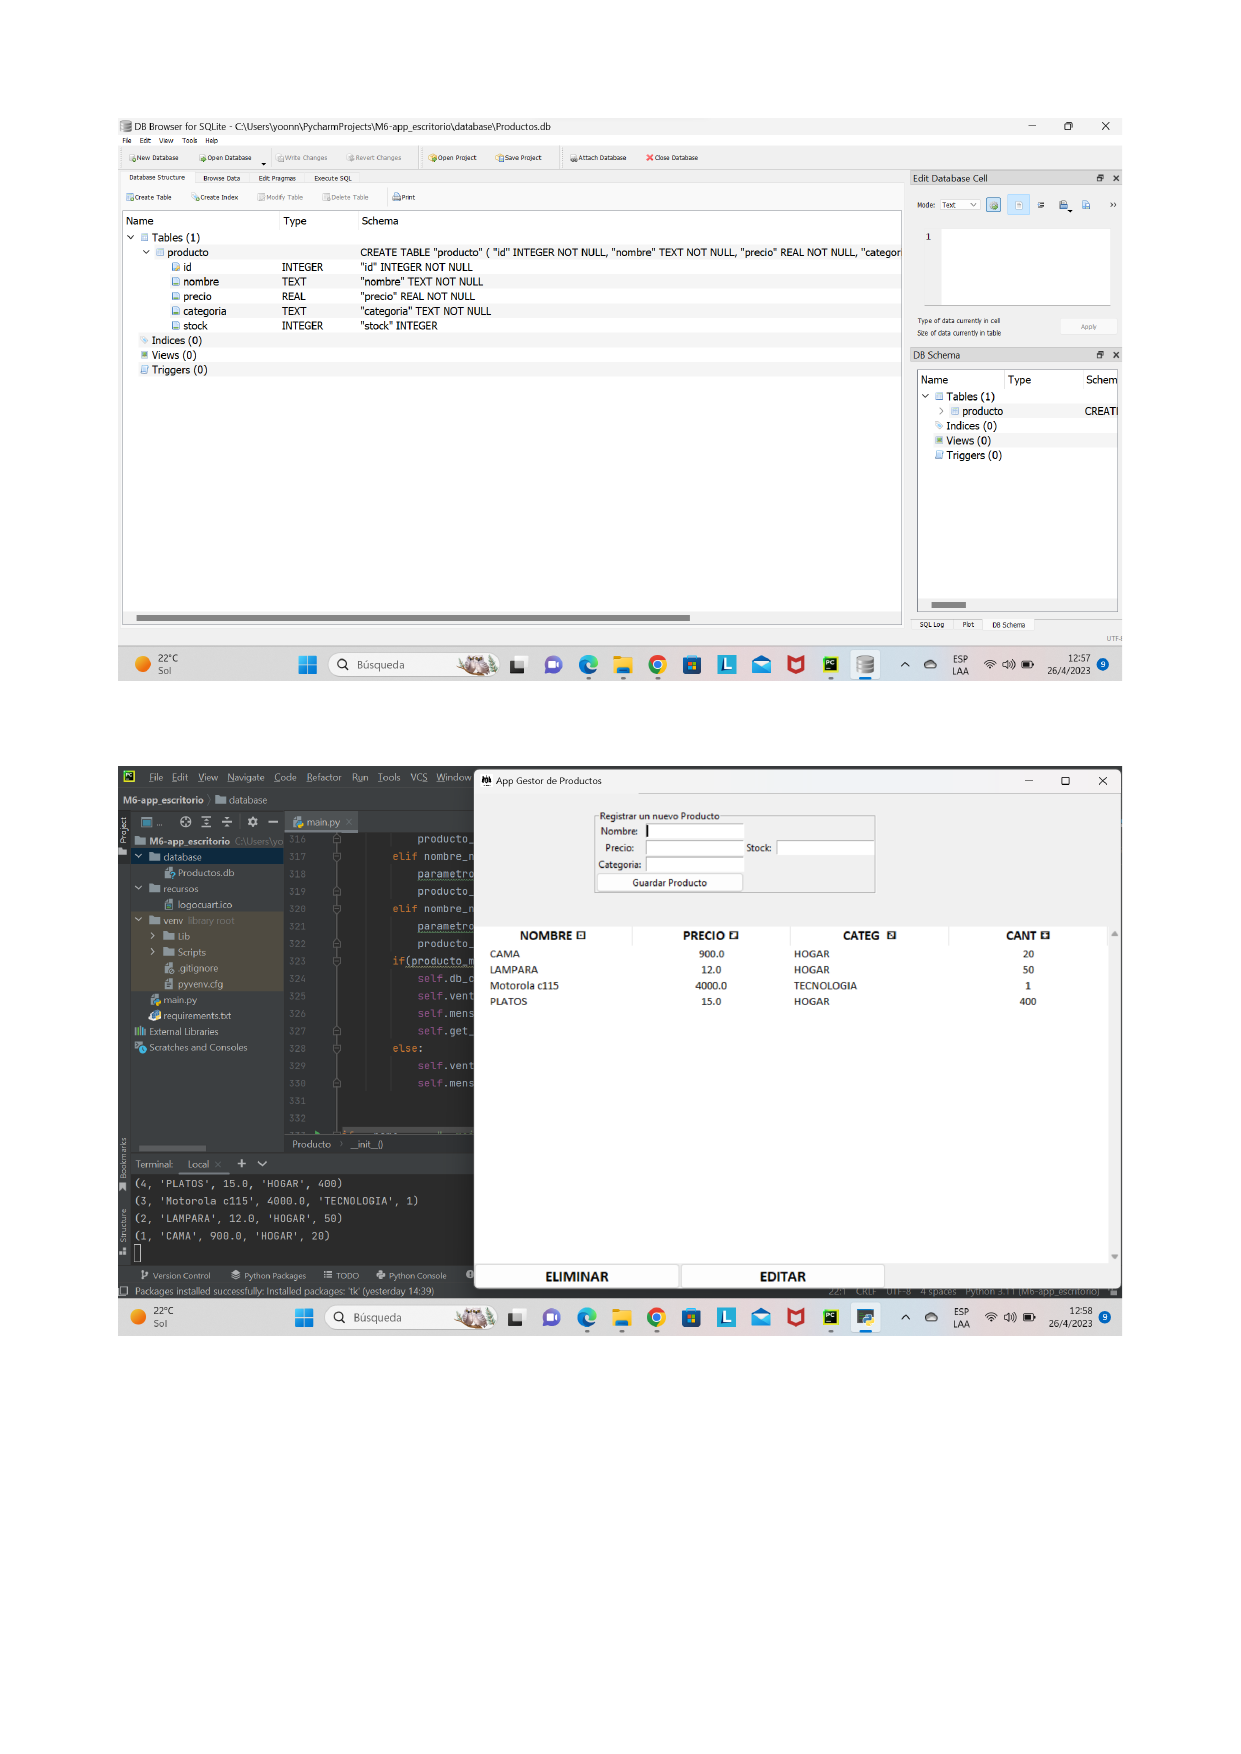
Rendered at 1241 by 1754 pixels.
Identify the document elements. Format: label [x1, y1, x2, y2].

picture [118, 118, 1123, 681]
picture [118, 766, 1123, 1336]
